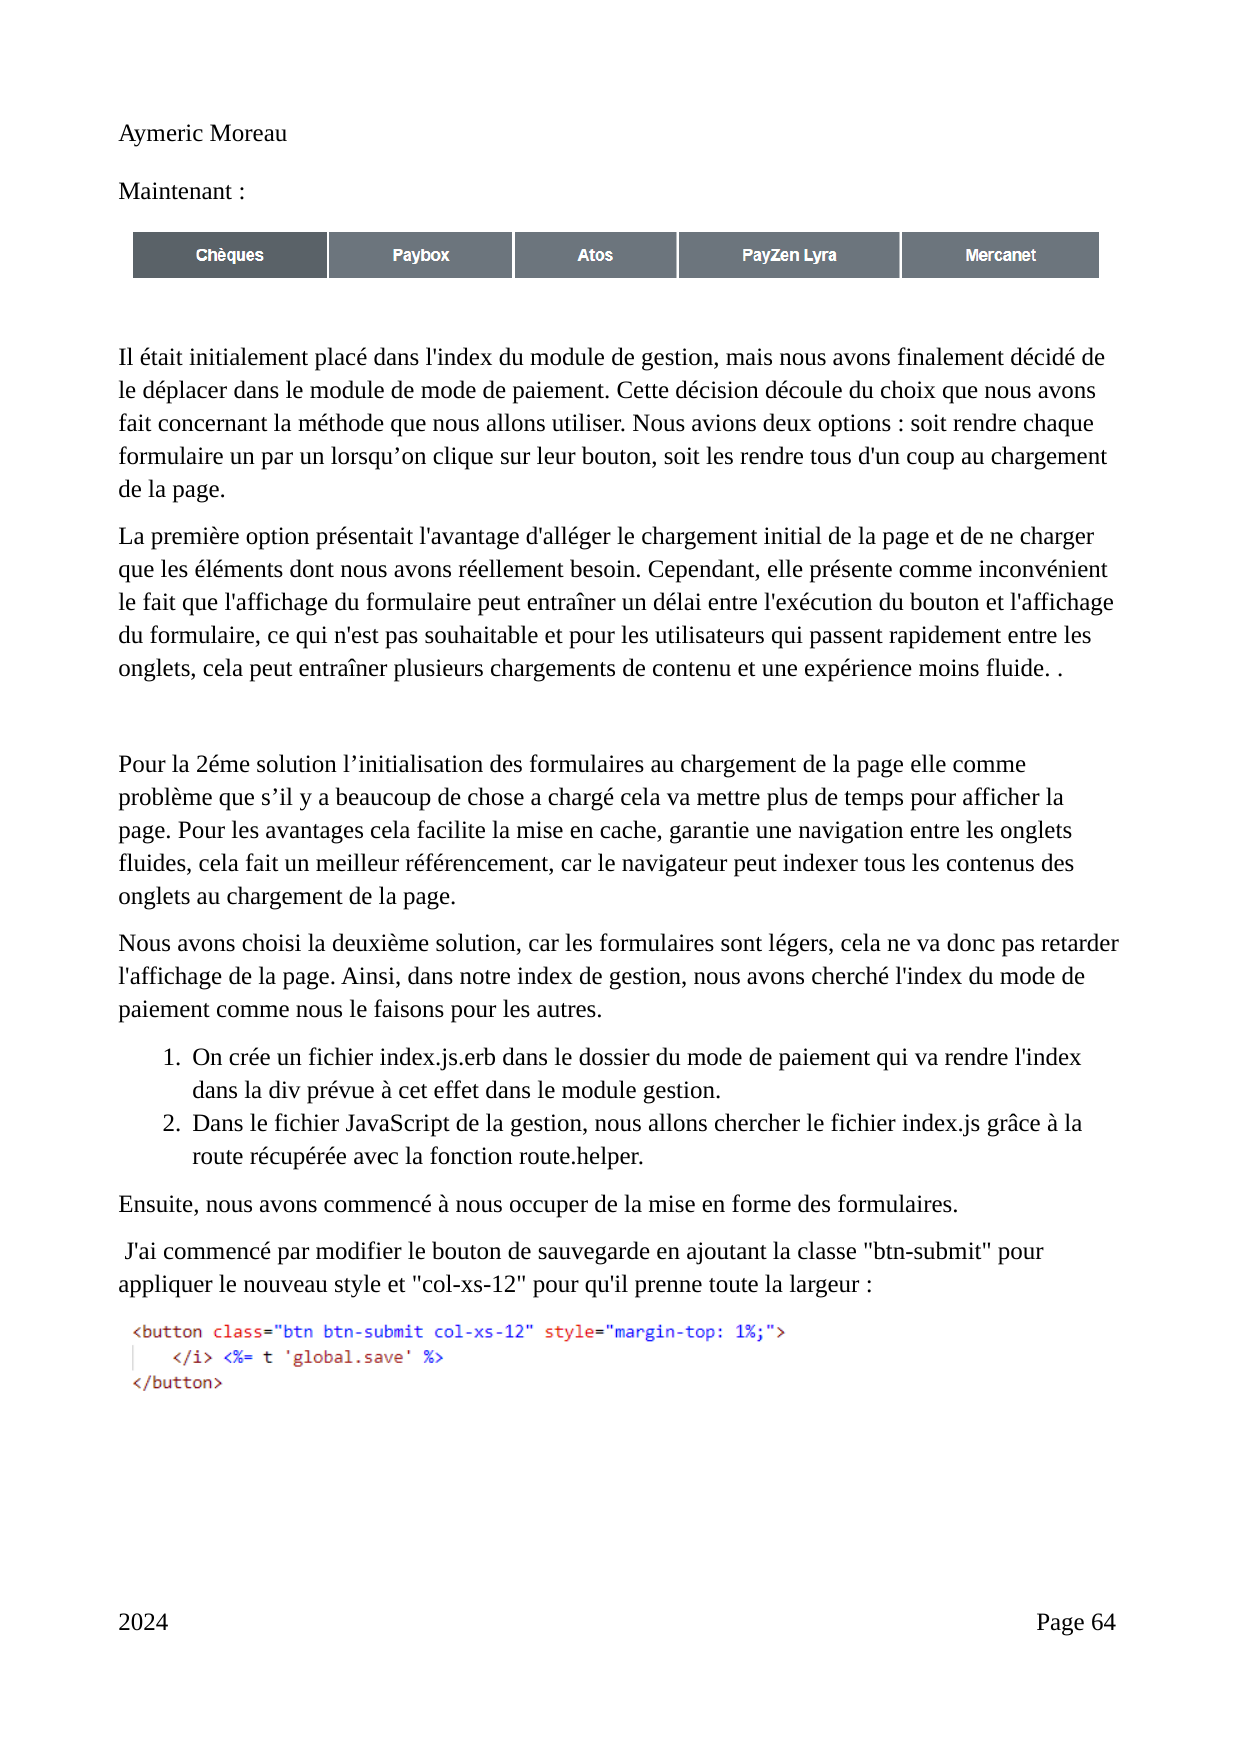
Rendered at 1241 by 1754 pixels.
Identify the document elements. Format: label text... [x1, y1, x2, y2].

text Maintenant : [118, 176, 1122, 205]
text J'ai commencé par modifier le bouton de sauvegarde en ajoutant la classe "btn-submit" pour appliquer le nouveau style et "col-xs-12" pour qu'il prenne toute la largeur : [118, 1236, 1122, 1298]
picture [118, 223, 1123, 290]
text Ensuite, nous avons commencé à nous occuper de la mise en forme des formulaires. [118, 1189, 1122, 1217]
text Nous avons choisi la deuxième solution, car les formulaires sont légers, cela ne va donc pas retarder l'affichage de la page. Ainsi, dans notre index de gestion, nous avons cherché l'index du mode de paiement comme nous le faisons pour les autres. [118, 928, 1122, 1023]
text Il était initialement placé dans l'index du module de gestion, mais nous avons finalement décidé de le déplacer dans le module de mode de paiement. Cette décision découle du choix que nous avons fait concernant la méthode que nous allons utiliser. Nous avions deux options : soit rendre chaque formulaire un par un lorsqu’on clique sur leur bouton, soit les rendre tous d'un coup au chargement de la page. [118, 342, 1122, 503]
list On crée un fichier index.js.erb dans le dossier du mode de paiement qui va rendre l'index dans la div prévue à cet effet dans le module gestion. [162, 1042, 1122, 1104]
list Dans le fichier JavaScript de la gestion, nous allons chercher le fichier index.js grâce à la route récupérée avec la fonction route.helper. [162, 1108, 1122, 1170]
text La première option présentait l'avantage d'alléger le chargement initial de la page et de ne charger que les éléments dont nous avons réellement besoin. Cependant, elle présente comme inconvénient le fait que l'affichage du formulaire peut entraîner un délai entre l'exécution du bouton et l'affichage du formulaire, ce qui n'est pas souhaitable et pour les utilisateurs qui passent rapidement entre les onglets, cela peut entraîner plusieurs chargements de contenu et une expérience moins fluide. . [118, 521, 1122, 682]
text Pour la 2éme solution l’initialisation des formulaires au chargement de la page elle comme problème que s’il y a beaucoup de chose a chargé cela va mettre plus de temps pour afficher la page. Pour les avantages cela facilite la mise en cache, garantie une navigation entre les onglets fluides, cela fait un meilleur référencement, car le navigateur peut indexer tous les contenus des onglets au chargement de la page. [118, 749, 1122, 909]
picture [126, 1317, 793, 1396]
